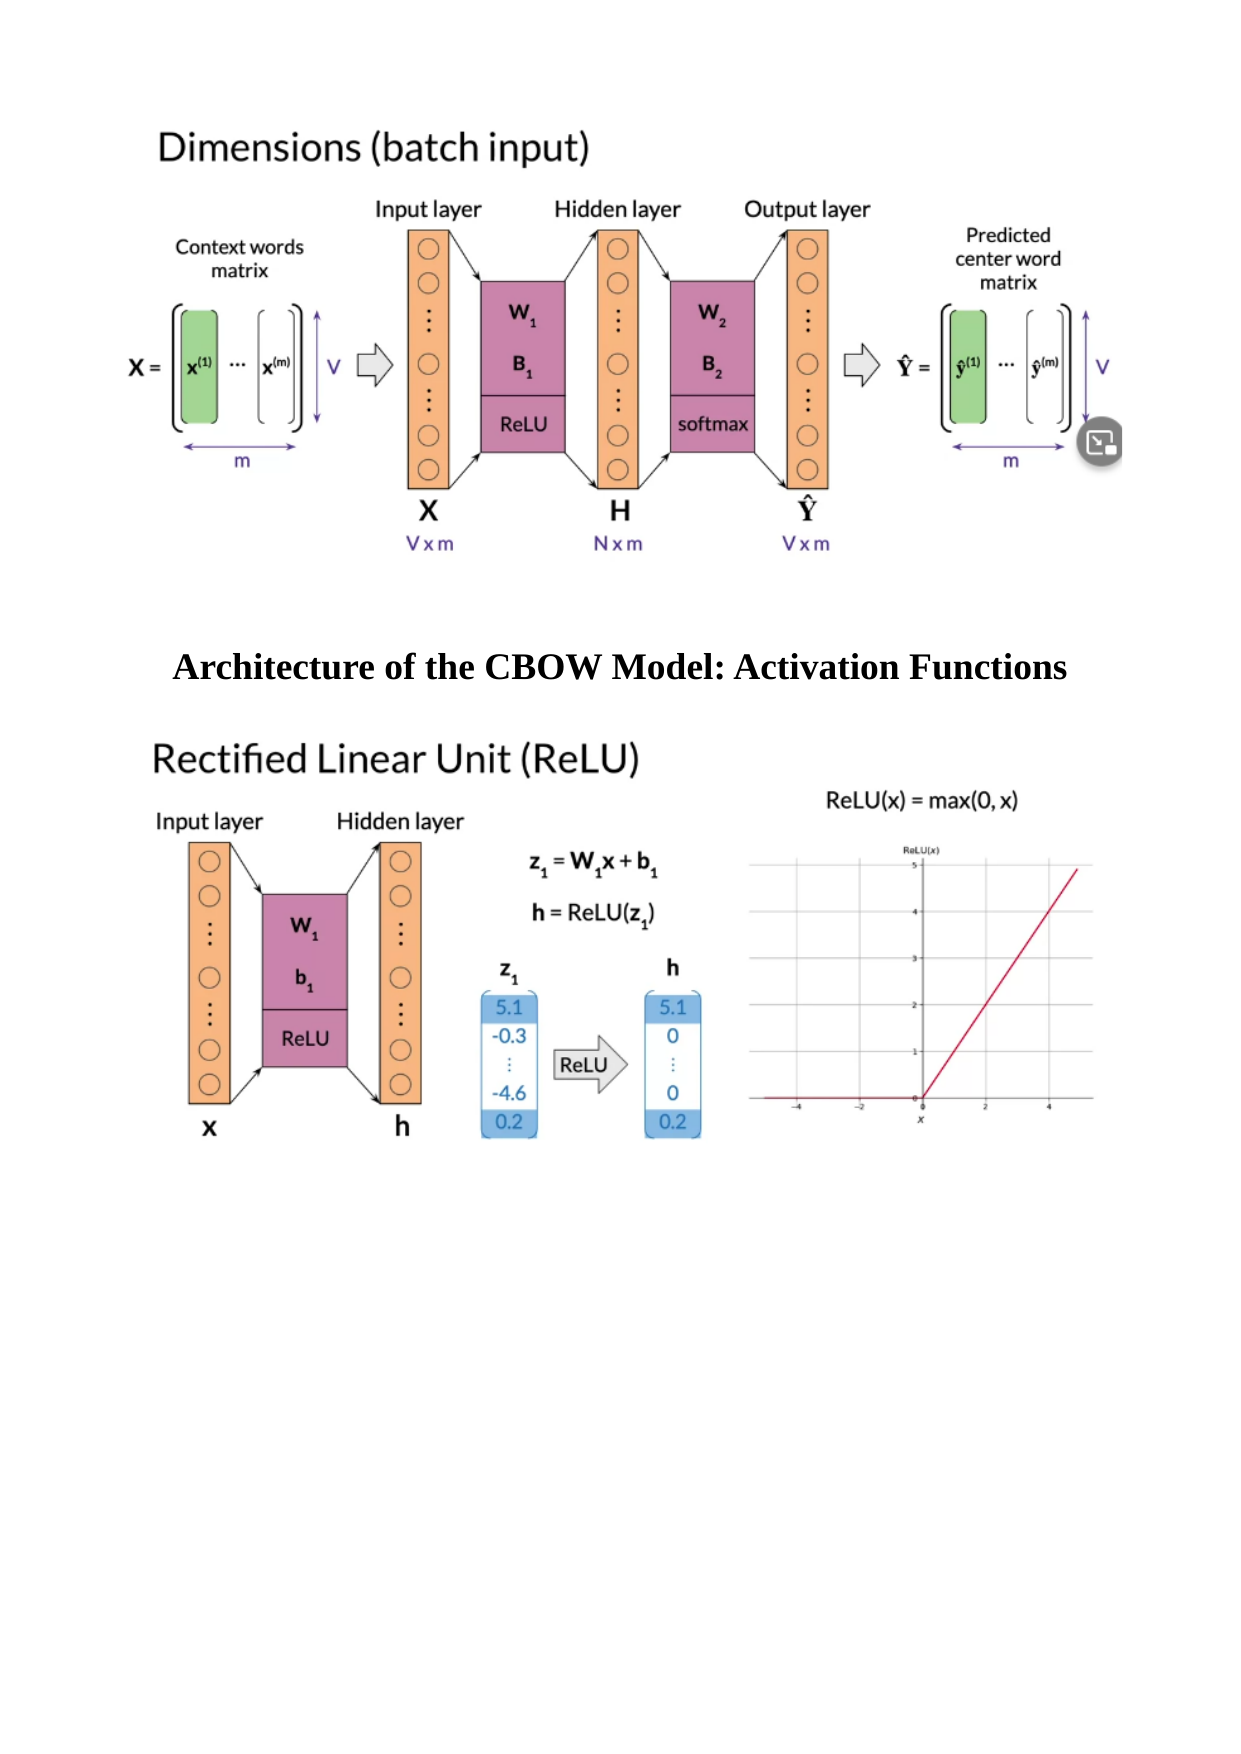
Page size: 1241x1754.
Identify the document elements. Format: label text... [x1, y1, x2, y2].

picture [118, 118, 1123, 562]
picture [118, 728, 1123, 1165]
subtitle Architecture of the CBOW Model: Activation Functions [118, 644, 1122, 687]
